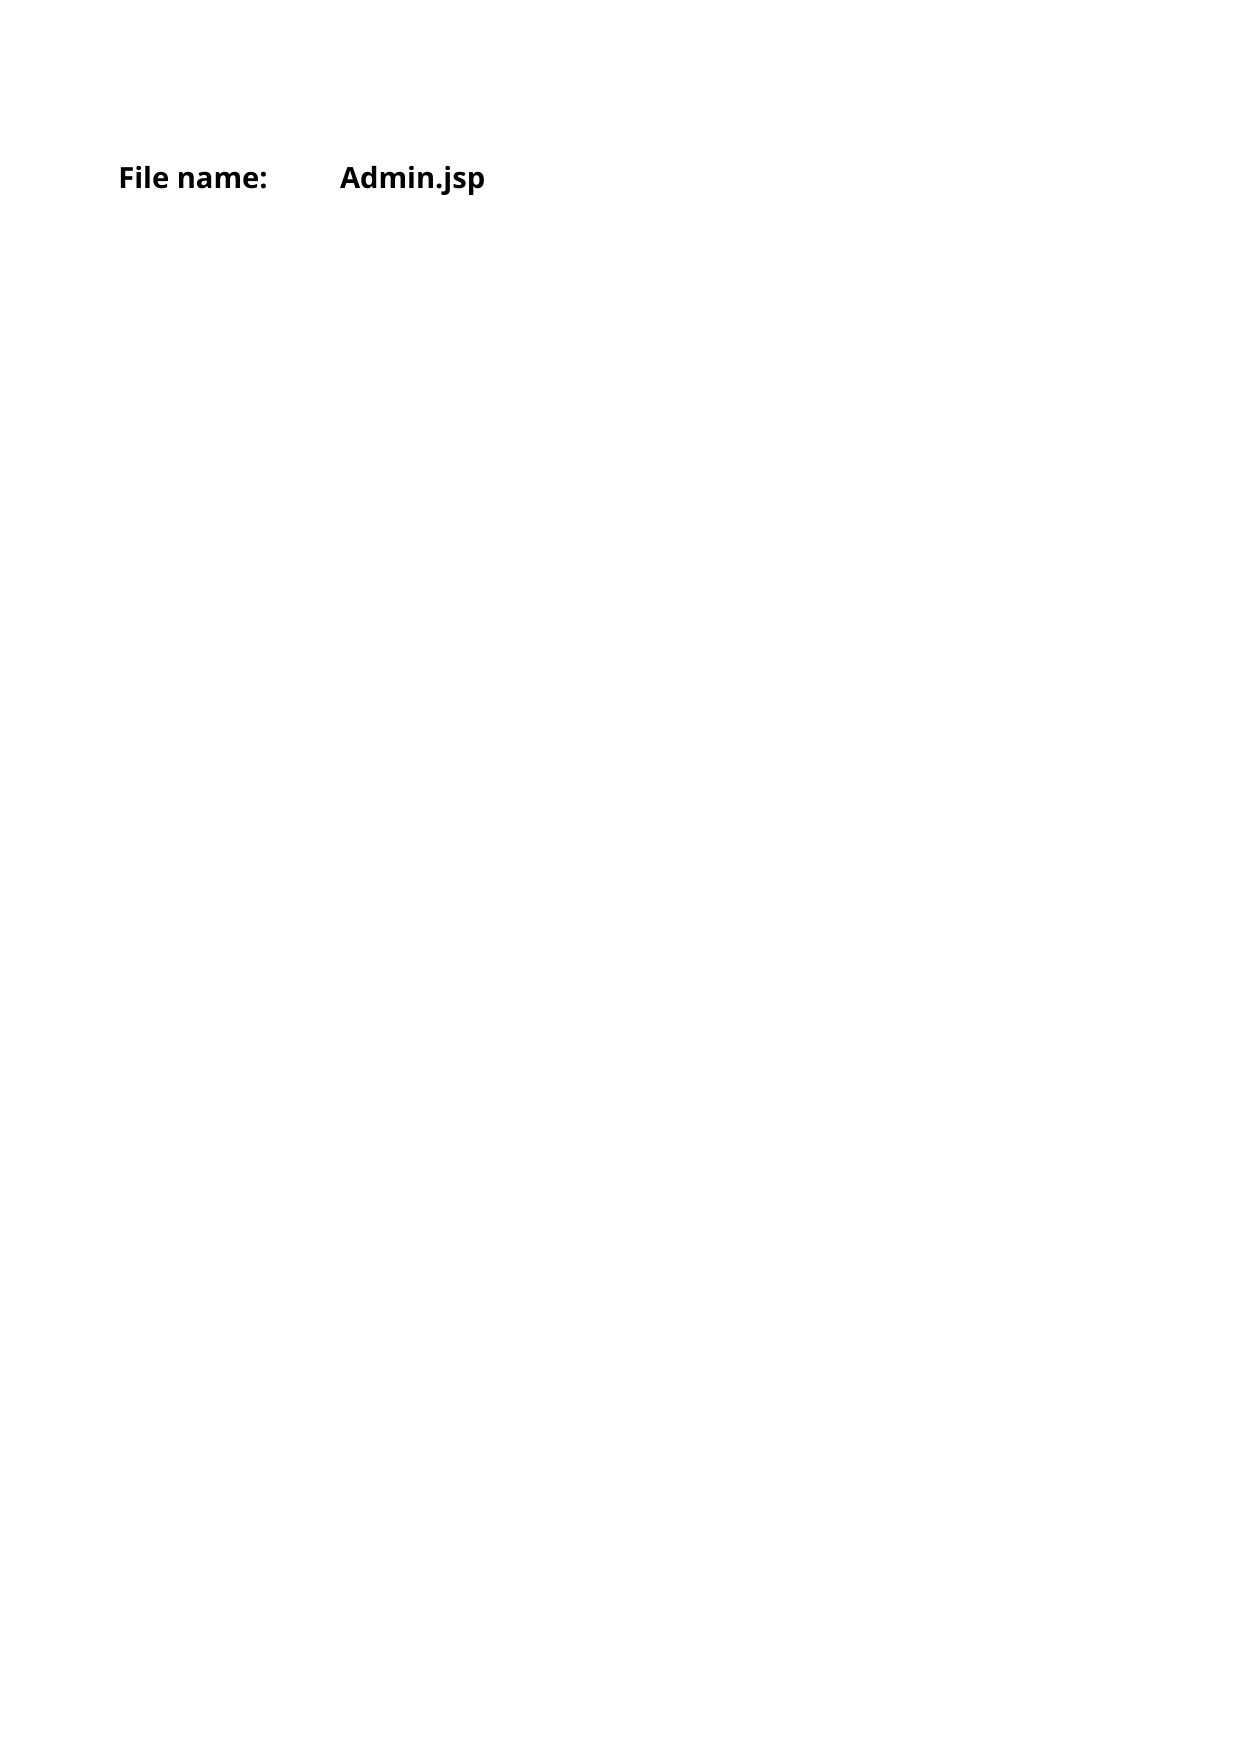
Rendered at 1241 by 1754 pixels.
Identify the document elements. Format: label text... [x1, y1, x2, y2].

text File name: Admin.jsp [118, 158, 1122, 197]
